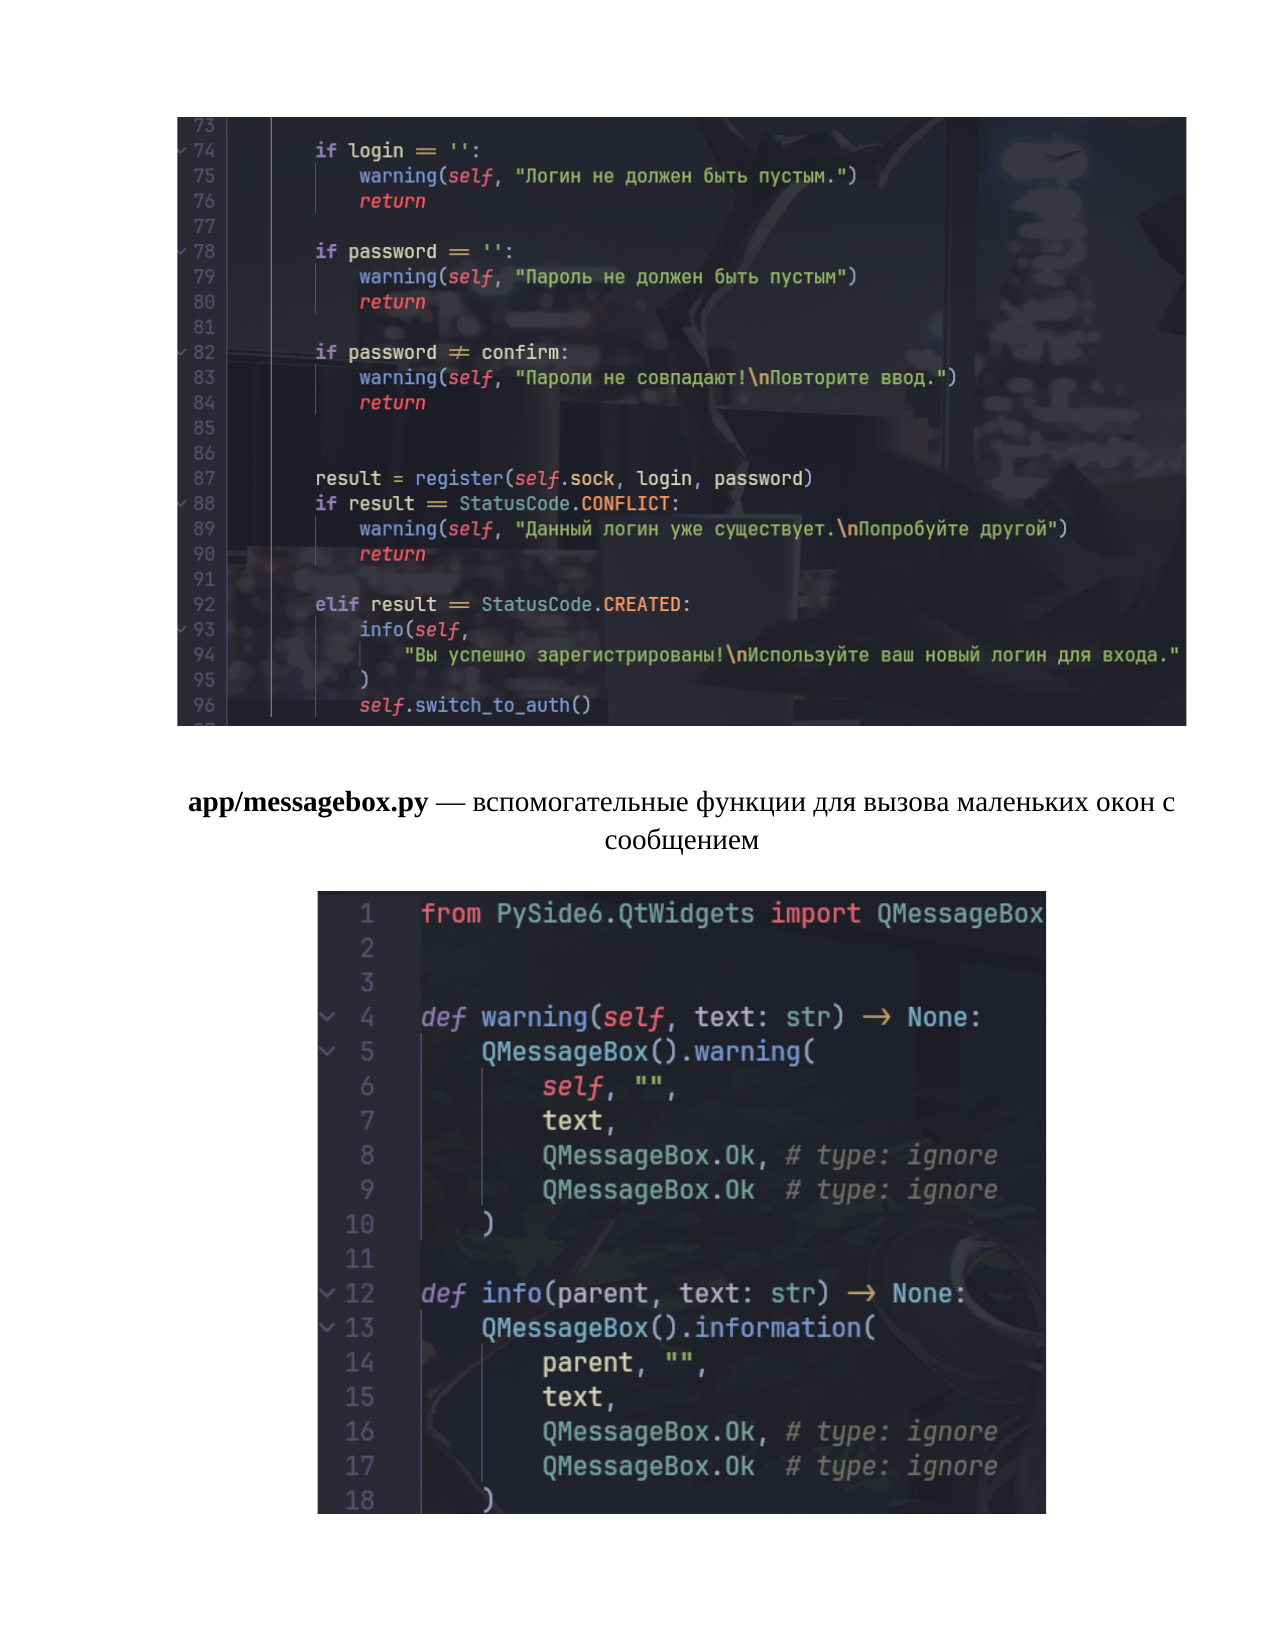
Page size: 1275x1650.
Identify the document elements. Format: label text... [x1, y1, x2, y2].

picture [317, 891, 1047, 1514]
picture [177, 117, 1187, 726]
text app/messagebox.py — вспомогательные функции для вызова маленьких окон с сообщением [177, 784, 1186, 856]
